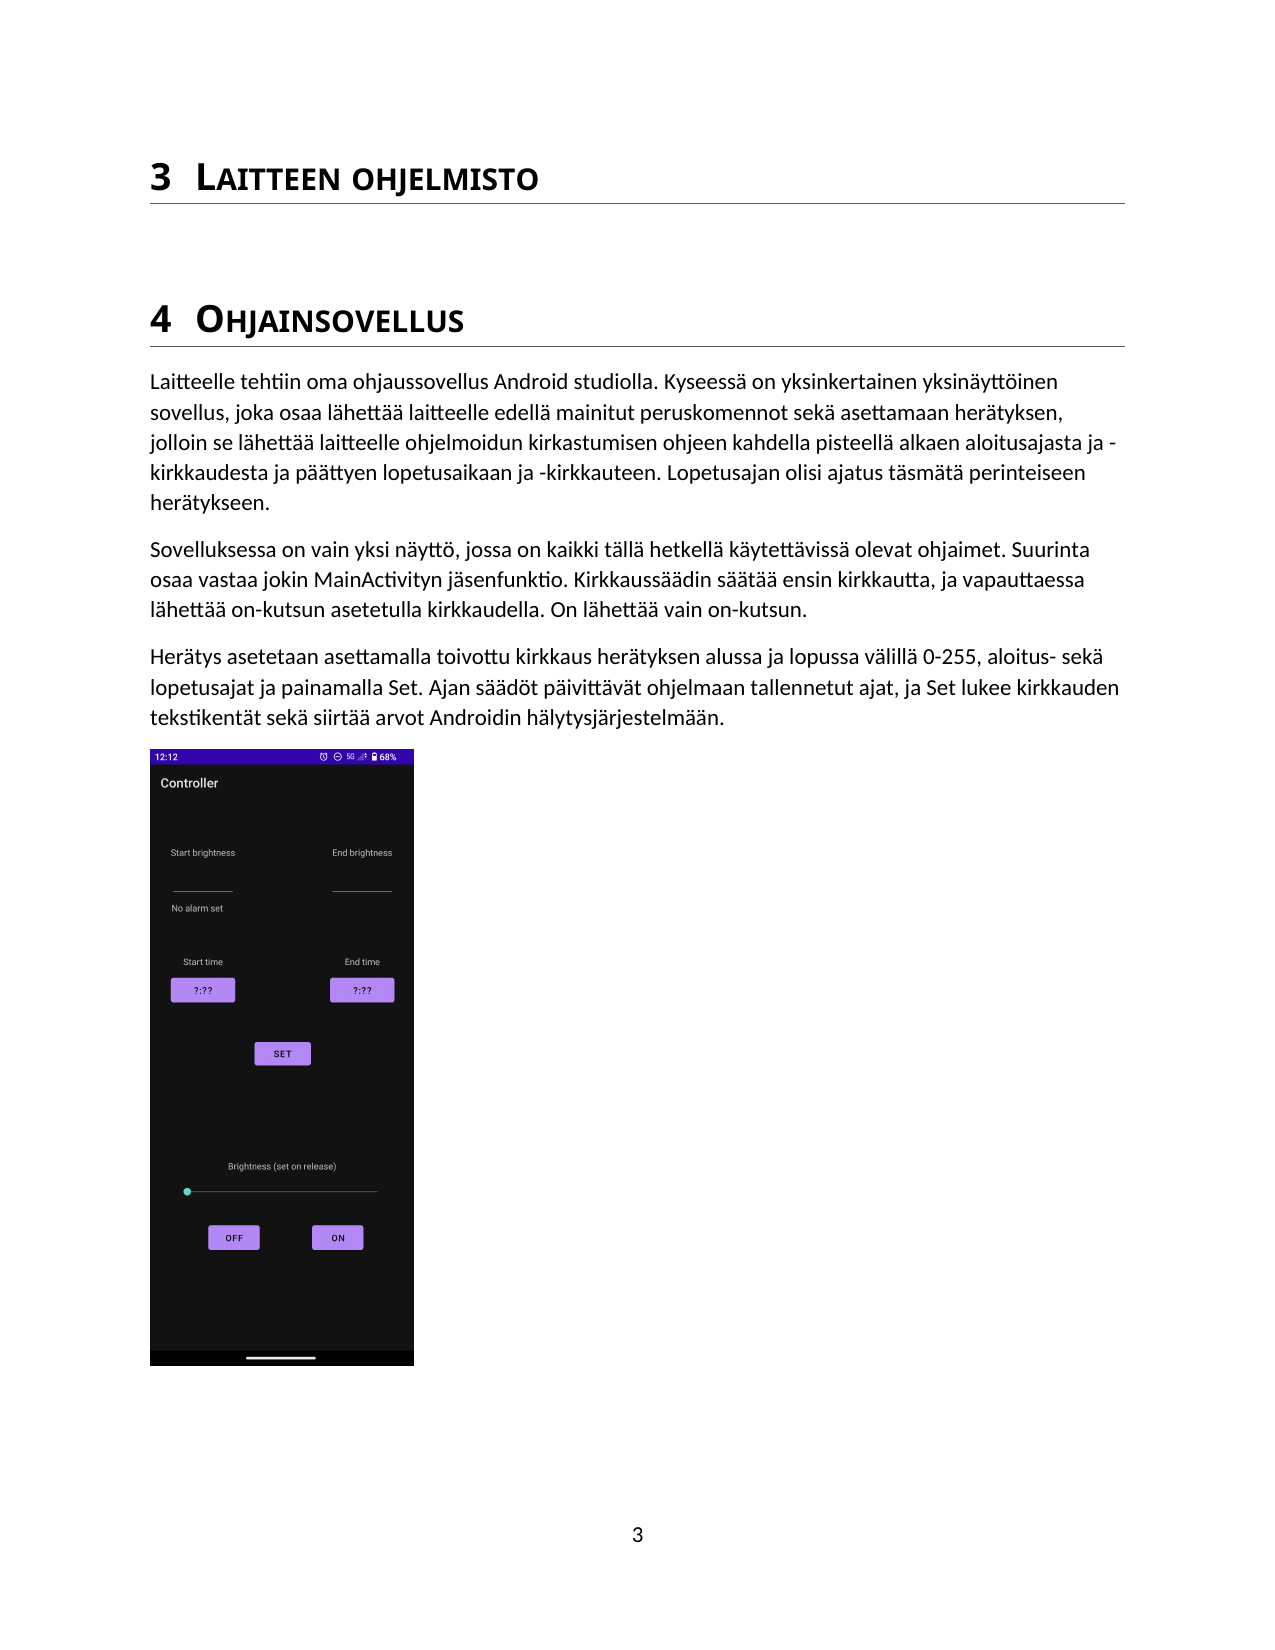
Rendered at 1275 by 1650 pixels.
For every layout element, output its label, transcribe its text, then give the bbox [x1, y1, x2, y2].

subtitle Laitteen ohjelmisto [150, 150, 1125, 203]
subtitle Ohjainsovellus [150, 293, 1125, 346]
picture [150, 749, 414, 1366]
text Laitteelle tehtiin oma ohjaussovellus Android studiolla. Kyseessä on yksinkertainen yksinäyttöinen sovellus, joka osaa lähettää laitteelle edellä mainitut peruskomennot sekä asettamaan herätyksen, jolloin se lähettää laitteelle ohjelmoidun kirkastumisen ohjeen kahdella pisteellä alkaen aloitusajasta ja -kirkkaudesta ja päättyen lopetusaikaan ja -kirkkauteen. Lopetusajan olisi ajatus täsmätä perinteiseen herätykseen. [150, 367, 1125, 516]
text Herätys asetetaan asettamalla toivottu kirkkaus herätyksen alussa ja lopussa välillä 0-255, aloitus- sekä lopetusajat ja painamalla Set. Ajan säädöt päivittävät ohjelmaan tallennetut ajat, ja Set lukee kirkkauden tekstikentät sekä siirtää arvot Androidin hälytysjärjestelmään. [150, 642, 1125, 731]
text Sovelluksessa on vain yksi näyttö, jossa on kaikki tällä hetkellä käytettävissä olevat ohjaimet. Suurinta osaa vastaa jokin MainActivityn jäsenfunktio. Kirkkaussäädin säätää ensin kirkkautta, ja vapauttaessa lähettää on-kutsun asetetulla kirkkaudella. On lähettää vain on-kutsun. [150, 535, 1125, 624]
